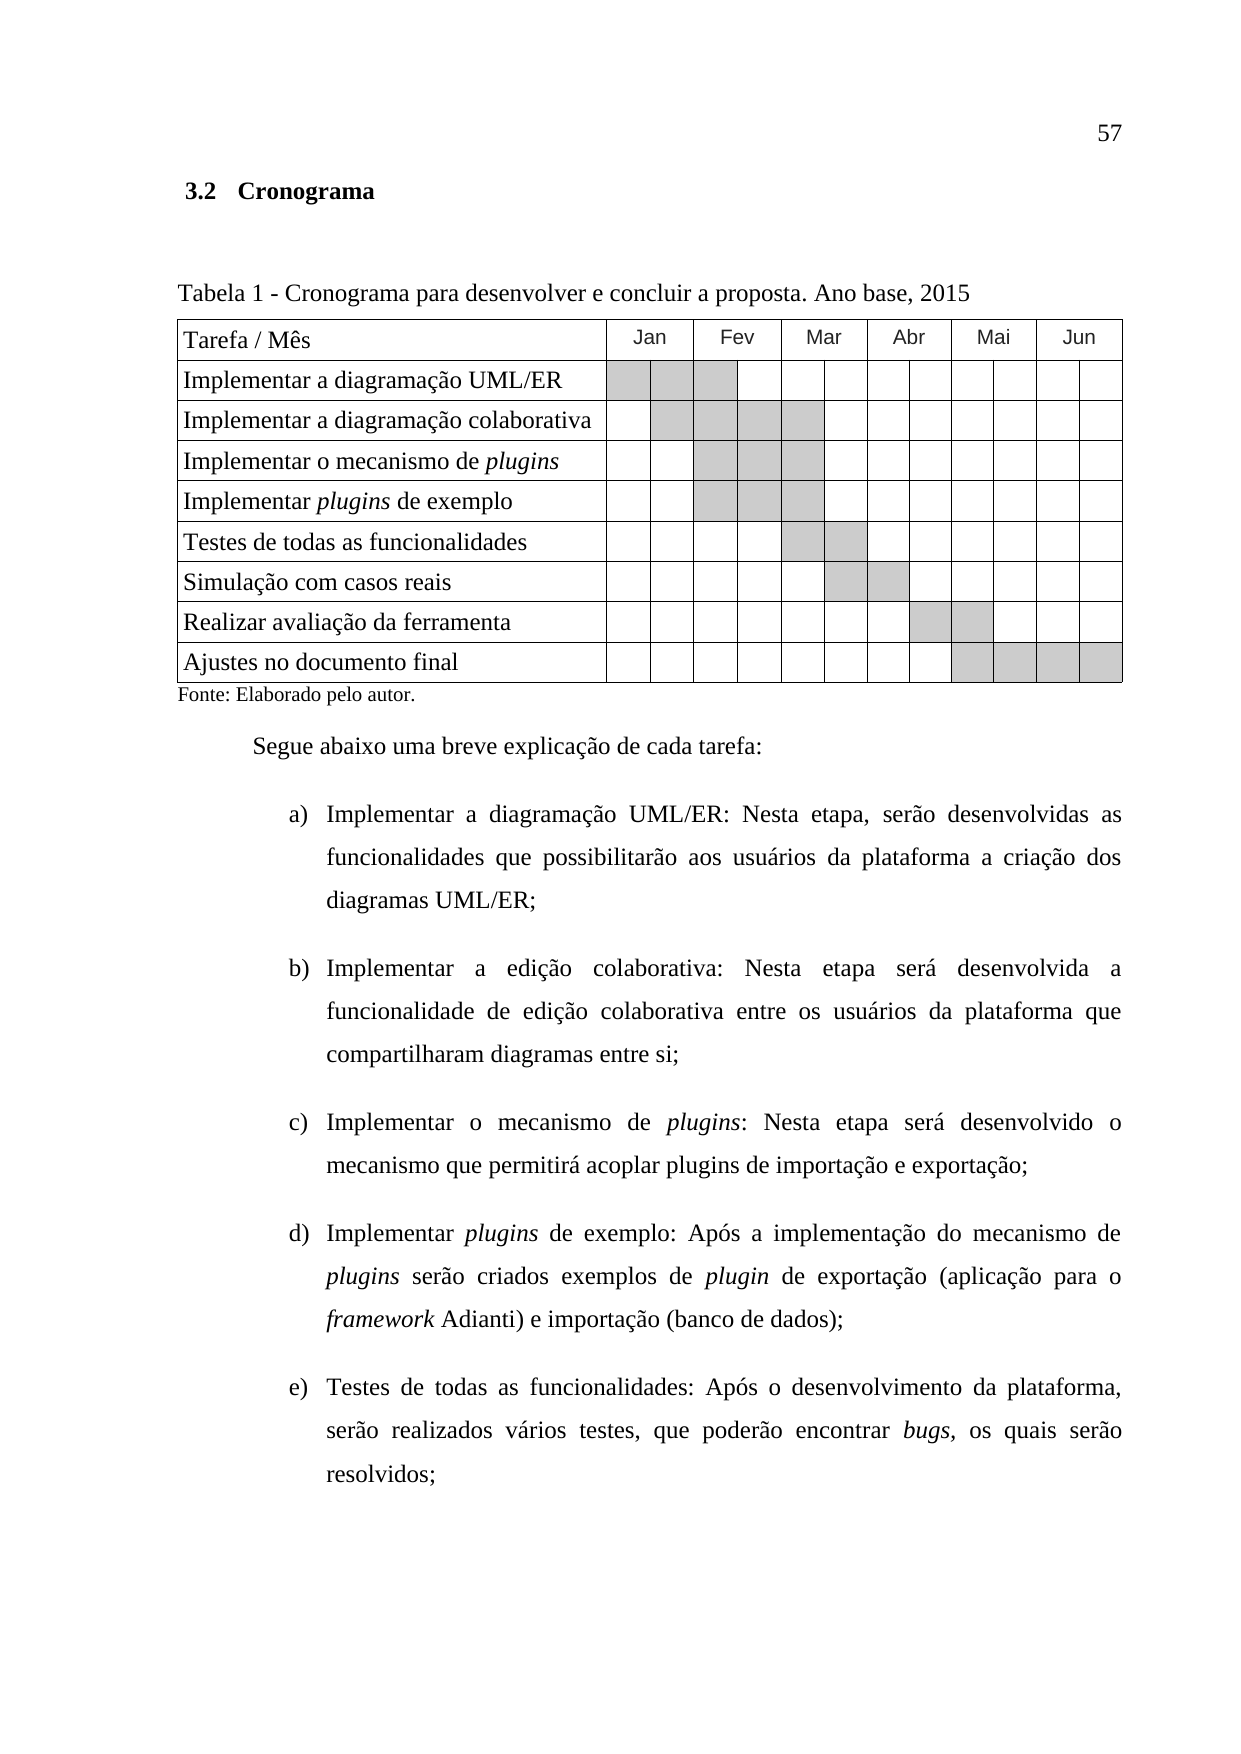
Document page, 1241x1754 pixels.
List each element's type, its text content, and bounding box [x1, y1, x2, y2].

text Tabela 1 - Cronograma para desenvolver e concluir a proposta. Ano base, 2015 [177, 278, 1122, 307]
table_cell [607, 401, 650, 440]
table_cell [994, 643, 1036, 682]
table_cell [1037, 643, 1079, 682]
list Implementar a edição colaborativa: Nesta etapa será desenvolvida a funcionalidade de edição colaborativa entre os usuários da plataforma que compartilharam diagramas entre si; [288, 953, 1122, 1068]
table_cell [607, 522, 650, 561]
table_cell [1037, 401, 1079, 440]
table_cell [994, 562, 1036, 601]
table_cell [651, 562, 693, 601]
table_cell [1080, 522, 1122, 561]
table_cell [694, 522, 737, 561]
table_cell [952, 401, 993, 440]
list Implementar o mecanismo de plugins: Nesta etapa será desenvolvido o mecanismo que permitirá acoplar plugins de importação e exportação; [288, 1107, 1122, 1179]
table_cell [738, 643, 781, 682]
table_cell [994, 602, 1036, 642]
table_cell [825, 522, 867, 561]
table_cell [782, 441, 824, 480]
table_cell [1080, 441, 1122, 480]
list Testes de todas as funcionalidades: Após o desenvolvimento da plataforma, serão realizados vários testes, que poderão encontrar bugs, os quais serão resolvidos; [288, 1372, 1122, 1487]
table_cell [607, 441, 650, 480]
table_cell [782, 562, 824, 601]
table_cell [952, 602, 993, 642]
table_cell [952, 562, 993, 601]
table_cell [910, 361, 951, 400]
table_cell [782, 522, 824, 561]
table_cell [994, 441, 1036, 480]
table_cell [782, 401, 824, 440]
table_cell [994, 481, 1036, 521]
table_cell Implementar a diagramação UML/ER [178, 361, 606, 400]
table_cell [1080, 401, 1122, 440]
table_cell [694, 643, 737, 682]
table_cell Realizar avaliação da ferramenta [178, 602, 606, 642]
table_cell [738, 401, 781, 440]
table_cell [825, 602, 867, 642]
table_cell [952, 441, 993, 480]
table_cell [651, 602, 693, 642]
table_cell [651, 361, 693, 400]
table_cell [994, 401, 1036, 440]
table_cell [868, 522, 909, 561]
table_cell [694, 602, 737, 642]
table_cell [1080, 602, 1122, 642]
table_cell [868, 441, 909, 480]
table_cell [910, 562, 951, 601]
table_header Abr [868, 320, 951, 359]
table_cell [1037, 602, 1079, 642]
table_cell [651, 401, 693, 440]
table_cell [825, 562, 867, 601]
list Cronograma [185, 176, 1122, 205]
table_cell Ajustes no documento final [178, 643, 606, 682]
table_cell Testes de todas as funcionalidades [178, 522, 606, 561]
table_cell [694, 361, 737, 400]
table_cell [952, 361, 993, 400]
table_cell [868, 361, 909, 400]
table_cell [1037, 361, 1079, 400]
table_cell [694, 401, 737, 440]
table_cell [738, 361, 781, 400]
text Segue abaixo uma breve explicação de cada tarefa: [177, 731, 1122, 760]
table_cell [738, 481, 781, 521]
list Implementar plugins de exemplo: Após a implementação do mecanismo de plugins serão criados exemplos de plugin de exportação (aplicação para o framework Adianti) e importação (banco de dados); [288, 1218, 1122, 1333]
table_cell Implementar a diagramação colaborativa [178, 401, 606, 440]
table_header Tarefa / Mês [178, 320, 606, 359]
table_cell [825, 643, 867, 682]
text Fonte: Elaborado pelo autor. [177, 683, 1122, 706]
table_cell [994, 361, 1036, 400]
table_cell [910, 522, 951, 561]
table_cell [1080, 481, 1122, 521]
table_cell [738, 602, 781, 642]
table_header Mar [782, 320, 867, 359]
table_header Mai [952, 320, 1036, 359]
table_cell [868, 401, 909, 440]
table_cell [994, 522, 1036, 561]
table_cell [1037, 562, 1079, 601]
table_cell [952, 522, 993, 561]
table_cell [868, 643, 909, 682]
table_cell [1080, 643, 1122, 682]
table_cell [738, 562, 781, 601]
table_cell [738, 441, 781, 480]
table_cell [782, 643, 824, 682]
table_cell [910, 441, 951, 480]
table_header Jan [607, 320, 693, 359]
table_cell [694, 481, 737, 521]
table_cell [607, 602, 650, 642]
table_cell [825, 481, 867, 521]
table_cell [607, 481, 650, 521]
table_cell [651, 481, 693, 521]
table_cell [952, 481, 993, 521]
table_cell [910, 481, 951, 521]
table_header Jun [1037, 320, 1122, 359]
table_cell [825, 361, 867, 400]
table_cell Implementar plugins de exemplo [178, 481, 606, 521]
table_cell Implementar o mecanismo de plugins [178, 441, 606, 480]
table_cell [1080, 562, 1122, 601]
table_header Fev [694, 320, 781, 359]
table_cell [1080, 361, 1122, 400]
list Implementar a diagramação UML/ER: Nesta etapa, serão desenvolvidas as funcionalidades que possibilitarão aos usuários da plataforma a criação dos diagramas UML/ER; [288, 799, 1122, 914]
table_cell [694, 562, 737, 601]
table_cell [1037, 522, 1079, 561]
table_cell [825, 441, 867, 480]
table_cell [651, 441, 693, 480]
table_cell [607, 562, 650, 601]
table_cell [607, 643, 650, 682]
table_cell [910, 602, 951, 642]
table_cell [910, 401, 951, 440]
table_cell [782, 361, 824, 400]
table_cell [782, 602, 824, 642]
table_cell [1037, 441, 1079, 480]
table_cell [952, 643, 993, 682]
table_cell [910, 643, 951, 682]
table_cell [607, 361, 650, 400]
table_cell [868, 481, 909, 521]
table_cell [868, 602, 909, 642]
table_cell [868, 562, 909, 601]
table_cell [1037, 481, 1079, 521]
table_cell [738, 522, 781, 561]
table_cell [782, 481, 824, 521]
table_cell [694, 441, 737, 480]
table_cell [651, 522, 693, 561]
table_cell [825, 401, 867, 440]
table_cell Simulação com casos reais [178, 562, 606, 601]
table_cell [651, 643, 693, 682]
